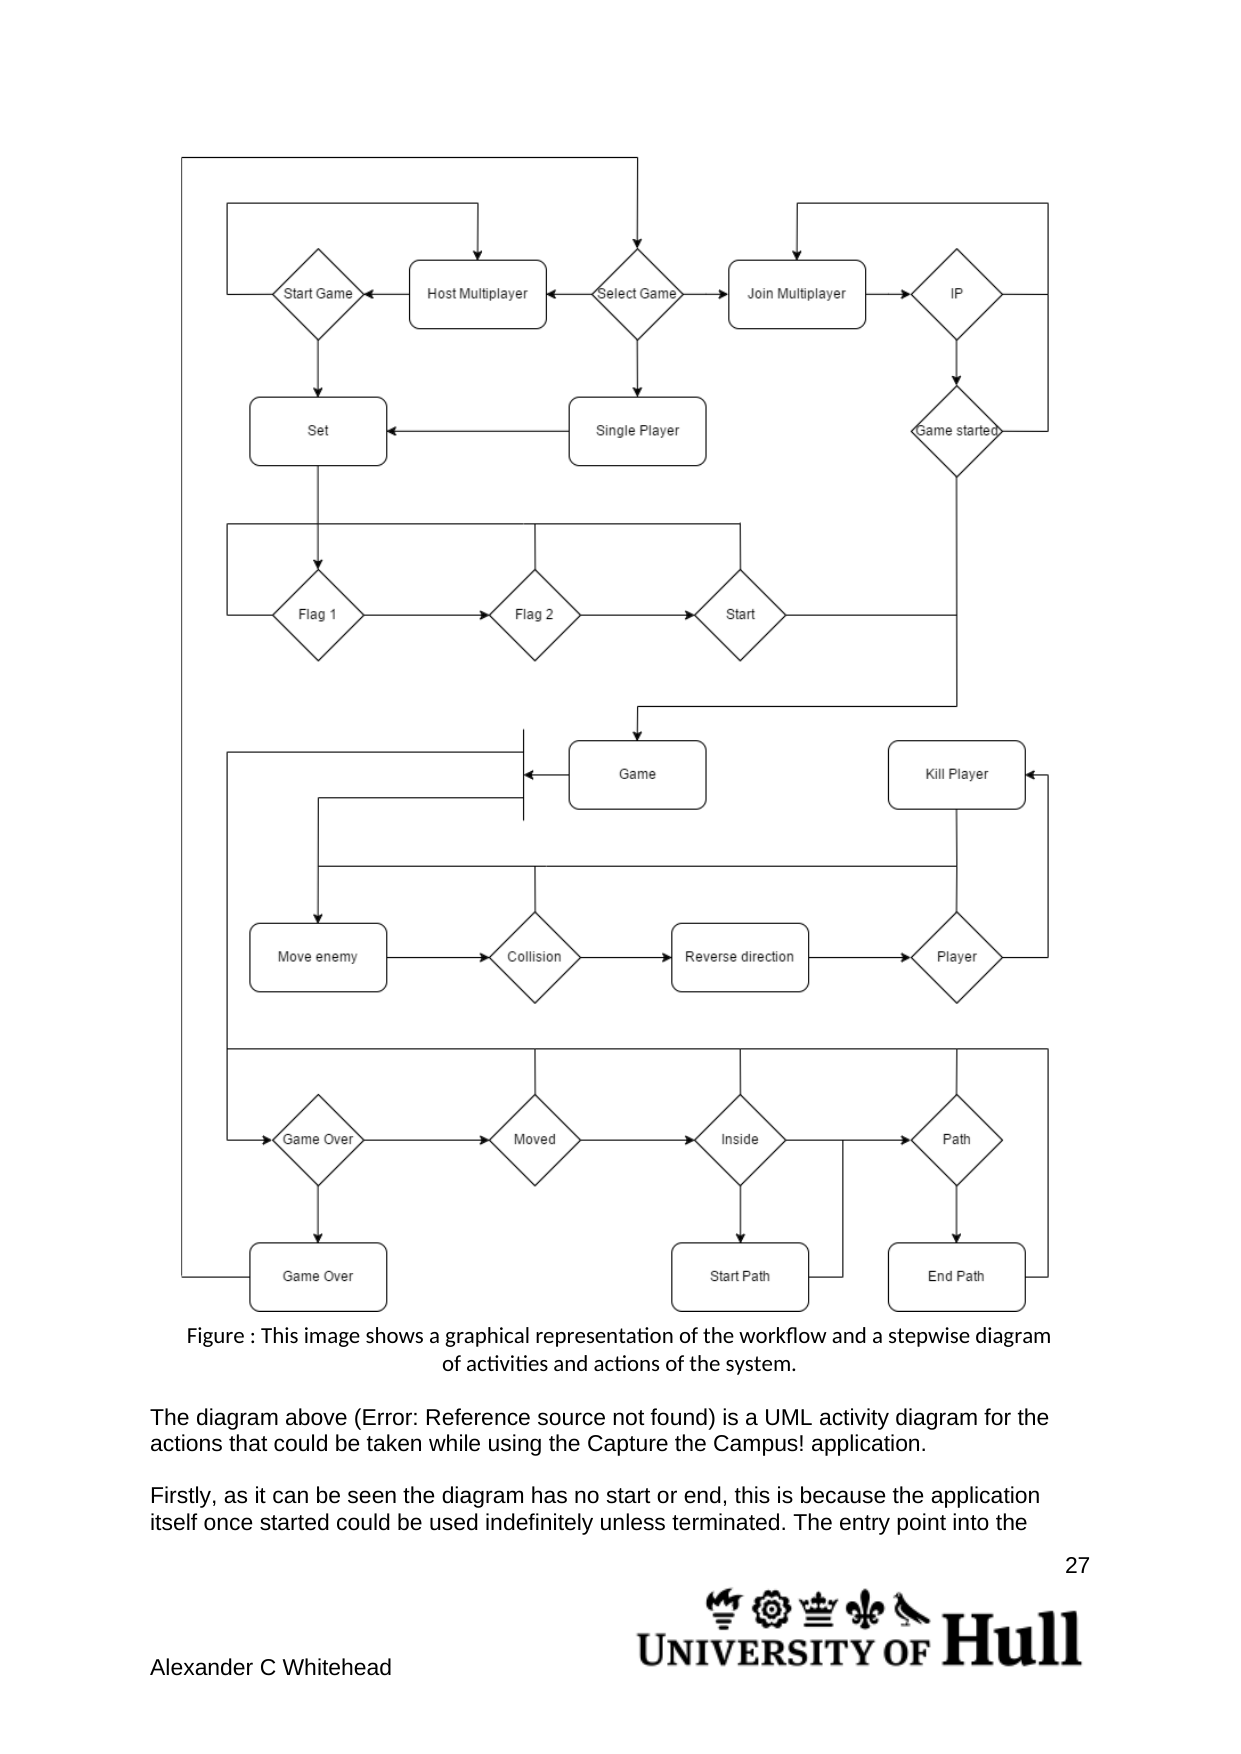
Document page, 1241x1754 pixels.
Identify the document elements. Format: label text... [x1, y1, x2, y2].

picture [630, 1578, 1091, 1676]
text Firstly, as it can be seen the diagram has no start or end, this is because the application itself once started could be used indefinitely unless terminated. The entry point into the [150, 1482, 1090, 1535]
text The diagram above (Figure 14) is a UML activity diagram for the actions that could be taken while using the Capture the Campus! application. [150, 1403, 1090, 1456]
picture [181, 150, 1059, 1312]
